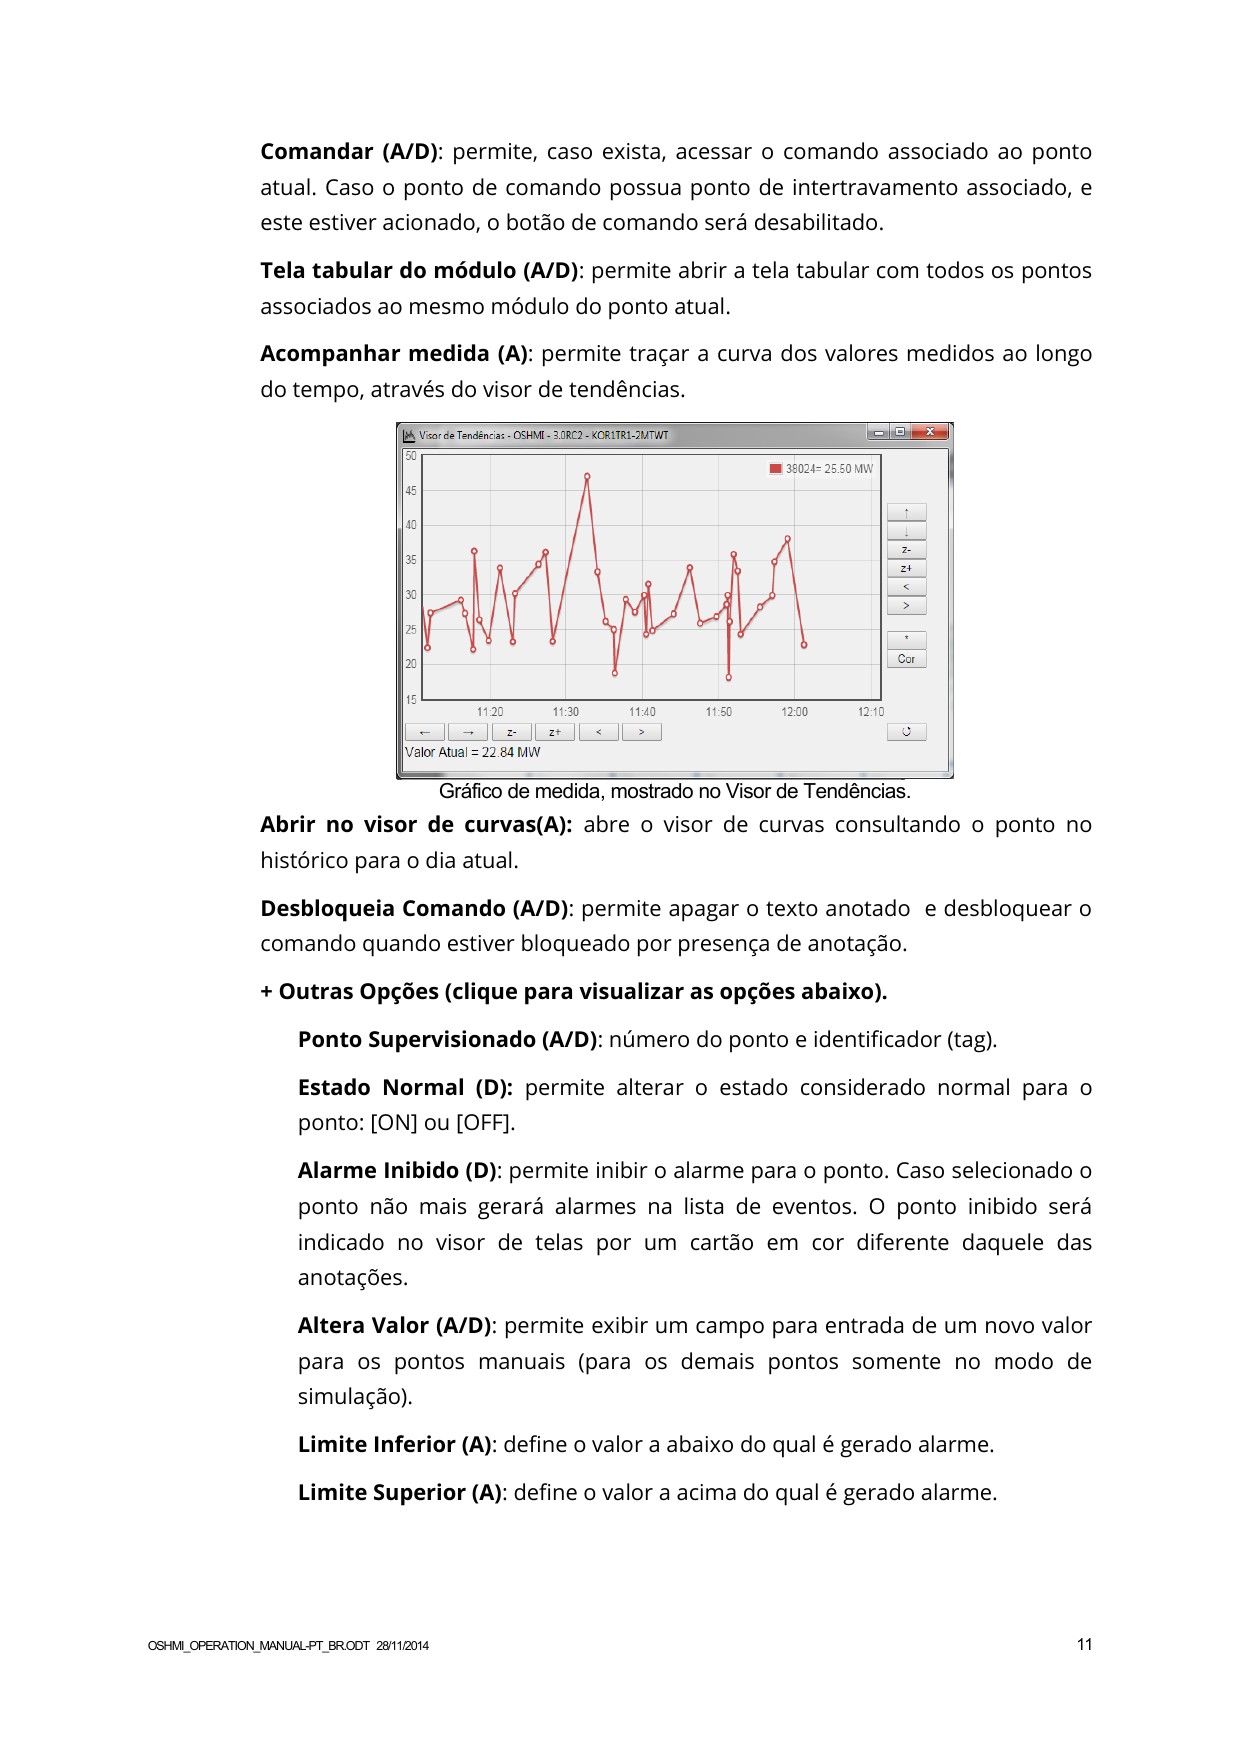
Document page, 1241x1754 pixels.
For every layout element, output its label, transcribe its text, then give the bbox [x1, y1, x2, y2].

text Acompanhar medida (A): permite traçar a curva dos valores medidos ao longo do tempo, através do visor de tendências. [260, 338, 1093, 404]
text Ponto Supervisionado (A/D): número do ponto e identificador (tag). [298, 1024, 1093, 1054]
text Altera Valor (A/D): permite exibir um campo para entrada de um novo valor para os pontos manuais (para os demais pontos somente no modo de simulação). [298, 1310, 1093, 1411]
text Limite Inferior (A): define o valor a abaixo do qual é gerado alarme. [298, 1429, 1093, 1459]
text Alarme Inibido (D): permite inibir o alarme para o ponto. Caso selecionado o ponto não mais gerará alarmes na lista de eventos. O ponto inibido será indicado no visor de telas por um cartão em cor diferente daquele das anotações. [298, 1155, 1093, 1292]
text Estado Normal (D): permite alterar o estado considerado normal para o ponto: [ON] ou [OFF]. [298, 1072, 1093, 1137]
text Tela tabular do módulo (A/D): permite abrir a tela tabular com todos os pontos associados ao mesmo módulo do ponto atual. [260, 255, 1093, 321]
text Gráfico de medida, mostrado no Visor de Tendências. [396, 780, 954, 803]
text + Outras Opções (clique para visualizar as opções abaixo). [260, 976, 1093, 1006]
picture [396, 422, 954, 780]
text Limite Superior (A): define o valor a acima do qual é gerado alarme. [298, 1477, 1093, 1507]
text Abrir no visor de curvas(A): abre o visor de curvas consultando o ponto no histórico para o dia atual. [260, 422, 1093, 875]
text Comandar (A/D): permite, caso exista, acessar o comando associado ao ponto atual. Caso o ponto de comando possua ponto de intertravamento associado, e este estiver acionado, o botão de comando será desabilitado. [260, 136, 1093, 237]
text Desbloqueia Comando (A/D): permite apagar o texto anotado e desbloquear o comando quando estiver bloqueado por presença de anotação. [260, 893, 1093, 958]
text [396, 413, 954, 422]
